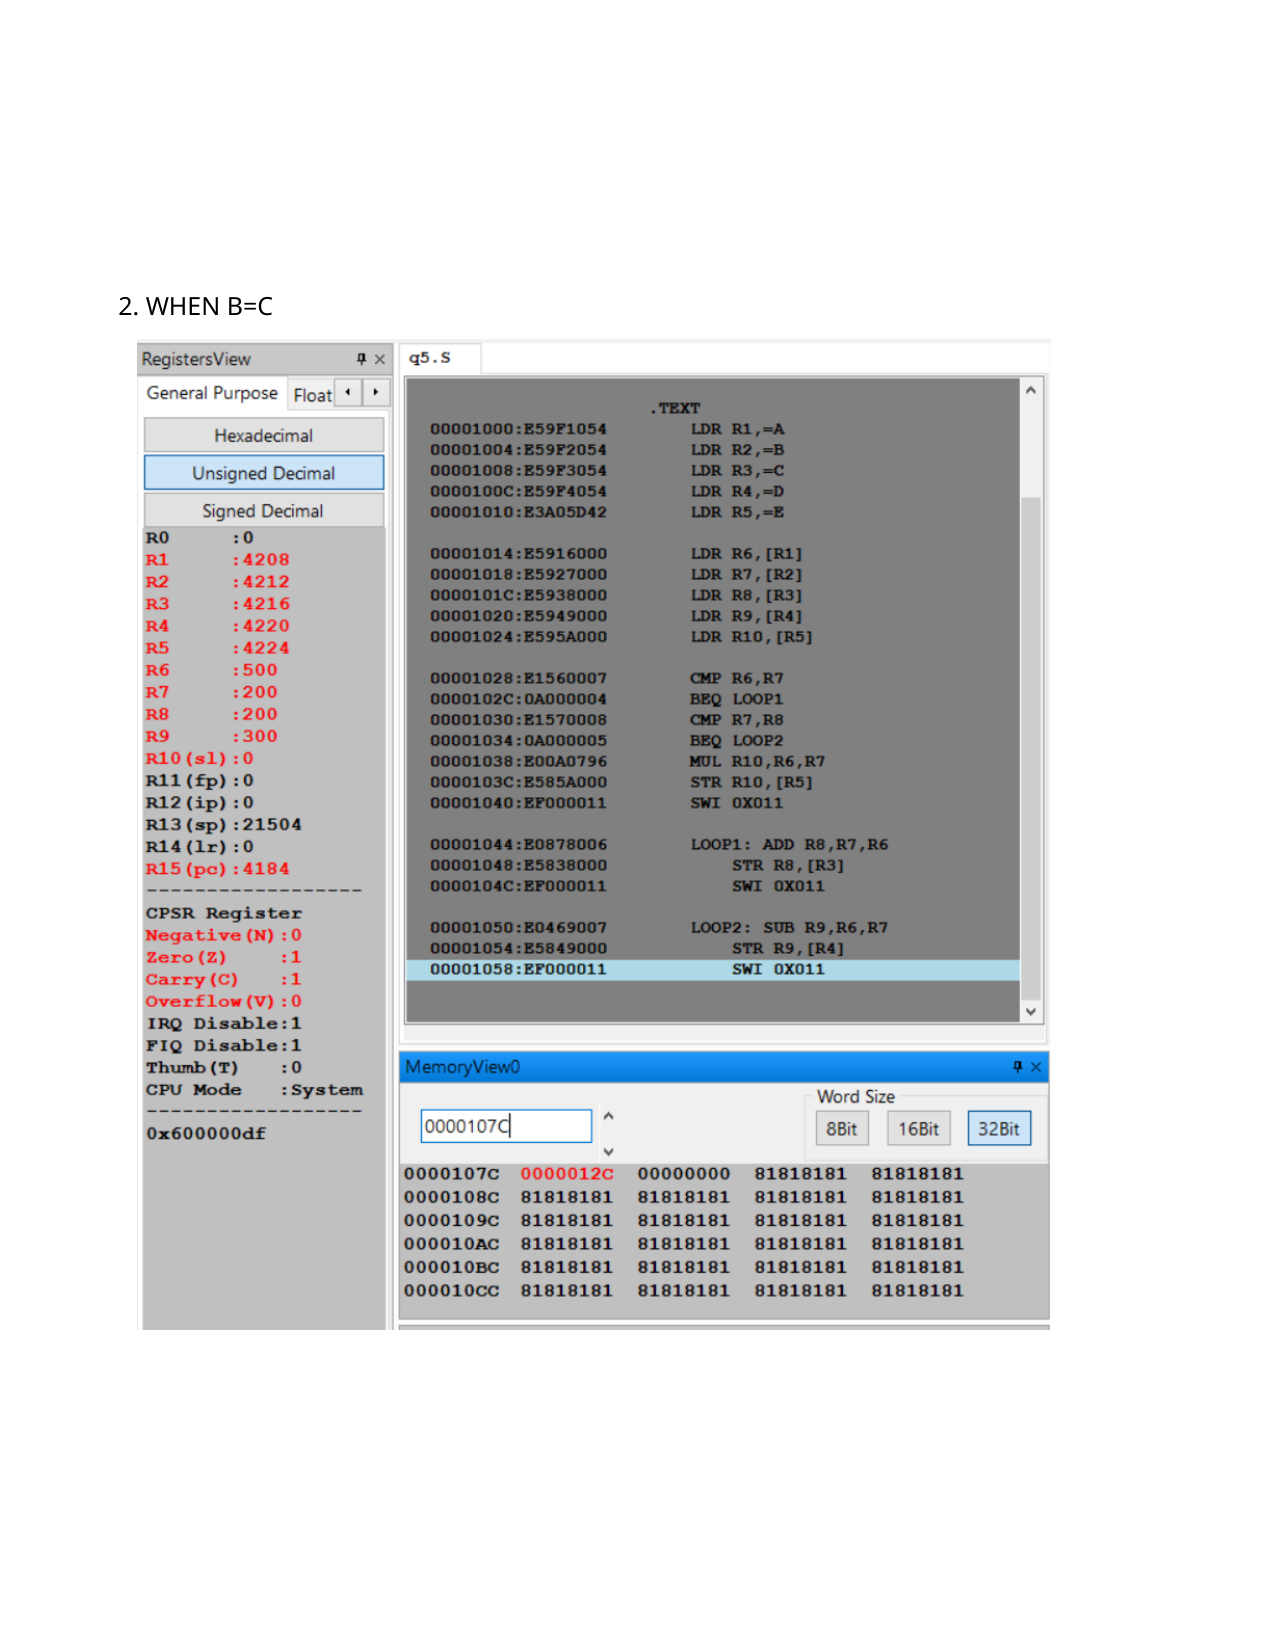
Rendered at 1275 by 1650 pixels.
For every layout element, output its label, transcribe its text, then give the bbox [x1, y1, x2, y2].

list 2. WHEN B=C [118, 288, 1157, 322]
picture [137, 339, 1051, 1330]
